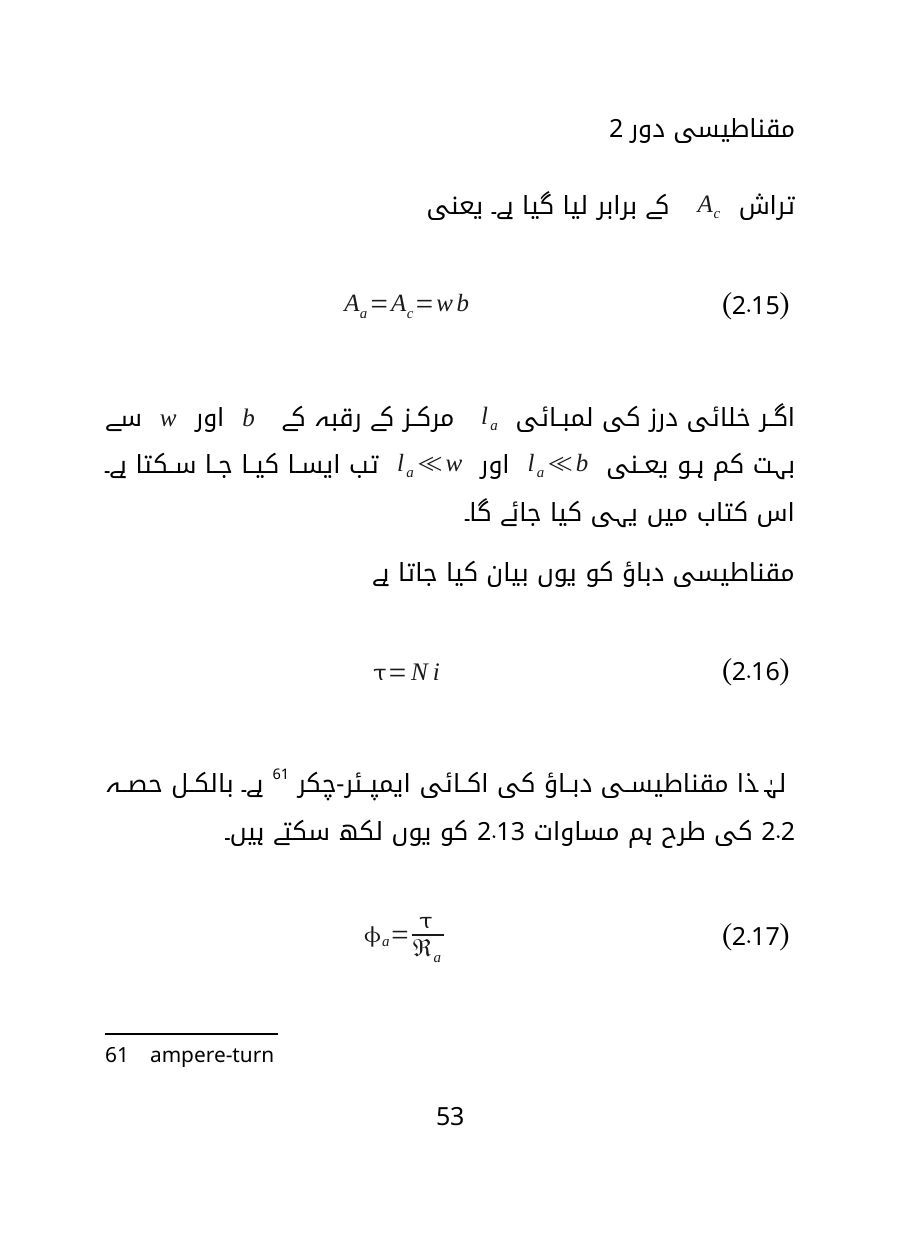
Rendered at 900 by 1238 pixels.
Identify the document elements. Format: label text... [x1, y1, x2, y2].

table_header (2.16) [700, 643, 795, 714]
text خلائی درز کے رقبہ عمودی تراش کو مرکز کے رقبہ عمودی تراش کے برابر لیا گیا ہے۔ یعنی [105, 182, 795, 230]
table_header [105, 276, 699, 348]
text اگر خلائی درز کی لمبائی مرکز کے رقبہ کے اورسے بہت کم ہو یعنیاورتب ایسا کیا جا سکتا ہے۔ اس کتاب میں یہی کیا جائے گا۔ [105, 394, 795, 536]
text مقناطیسی دباؤ کو یوں بیان کیا جاتا ہے [105, 549, 795, 596]
table_header (2.17) [694, 902, 795, 984]
table_header [105, 902, 694, 984]
table_header [105, 643, 700, 714]
text ampere-turn [105, 1040, 795, 1068]
text لہٰذا مقناطیسی دباؤ کی اکائی ایمپئر-چکر ہے۔ بالکل حصہ 2.2 کی طرح ہم مساوات 2.13 کو یوں لکھ سکتے ہیں۔ [105, 761, 795, 856]
table_header (2.15) [699, 276, 795, 348]
